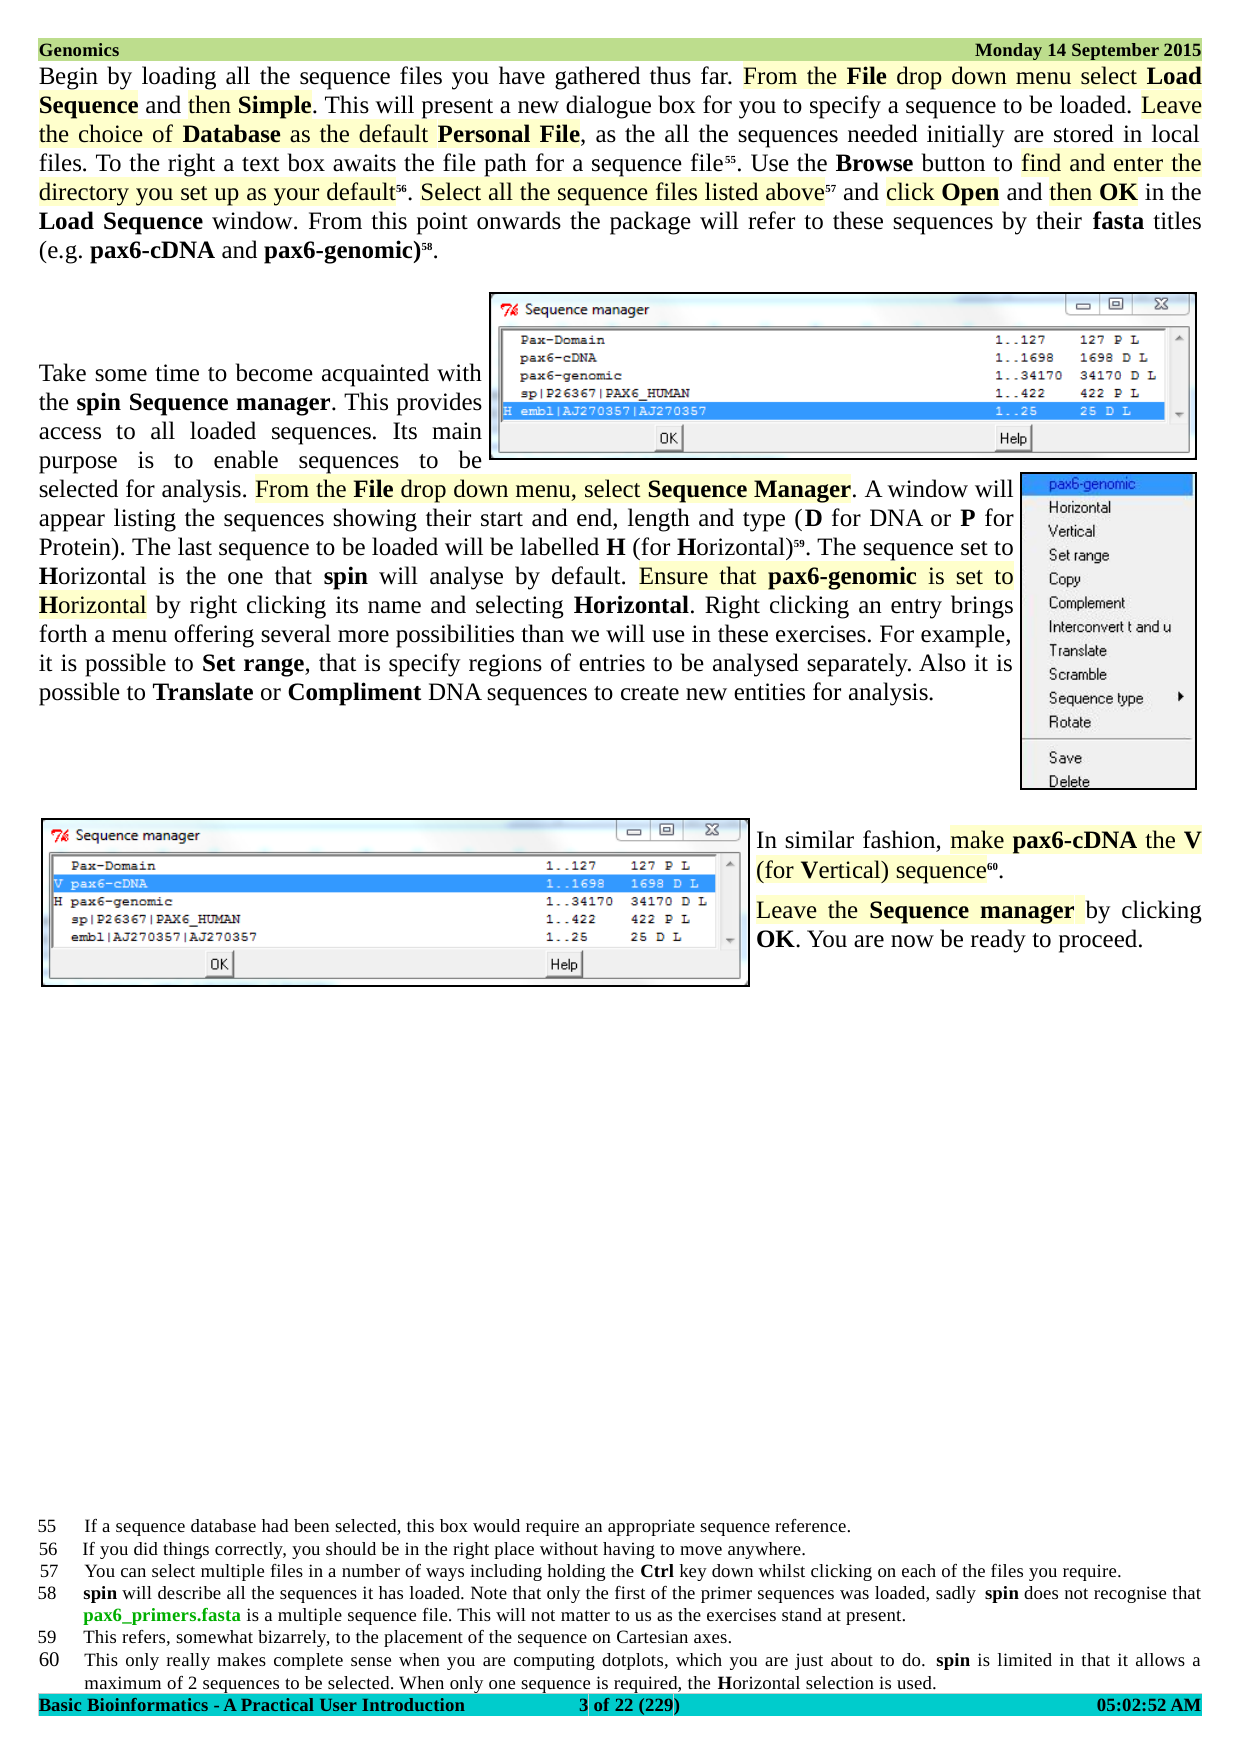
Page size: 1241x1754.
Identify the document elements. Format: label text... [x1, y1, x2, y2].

text spin will describe all the sequences it has loaded. Note that only the first of the primer sequences was loaded, sadly spin does not recognise that pax6_primers.fasta is a multiple sequence file. This will not matter to us as the exercises stand at present. [37, 1581, 1202, 1625]
picture [43, 820, 748, 985]
picture [491, 294, 1195, 458]
text In similar fashion, make pax6-cDNA the V (for Vertical) sequence. [750, 825, 1202, 883]
text If a sequence database had been selected, this box would require an appropriate sequence reference. [37, 1515, 1202, 1537]
text This refers, somewhat bizarrely, to the placement of the sequence on Cartesian axes. [37, 1625, 1202, 1647]
text Leave the Sequence manager by clicking OK. You are now be ready to proceed. [750, 895, 1202, 953]
text You can select multiple files in a number of ways including holding the Ctrl key down whilst clicking on each of the files you require. [39, 1559, 1202, 1581]
text This only really makes complete sense when you are computing dotplots, which you are just about to do. spin is limited in that it allows a maximum of 2 sequences to be selected. When only one sequence is required, the Horizontal selection is used. [38, 1647, 1202, 1693]
text Begin by loading all the sequence files you have gathered thus far. From the File drop down menu select Load Sequence and then Simple. This will present a new dialogue box for you to specify a sequence to be loaded. Leave the choice of Database as the default Personal File, as the all the sequences needed initially are stored in local files. To the right a text box awaits the file path for a sequence file. Use the Browse button to find and enter the directory you set up as your default. Select all the sequence files listed above and click Open and then OK in the Load Sequence window. From this point onwards the package will refer to these sequences by their fasta titles (e.g. pax6-cDNA and pax6-genomic). [38, 61, 1202, 264]
text Take some time to become acquainted with the spin Sequence manager. This provides access to all loaded sequences. Its main purpose is to enable sequences to be selected for analysis. From the File drop down menu, select Sequence Manager. A window will appear listing the sequences showing their start and end, length and type (D for DNA or P for Protein). The last sequence to be loaded will be labelled H (for Horizontal). The sequence set to Horizontal is the one that spin will analyse by default. Ensure that pax6-genomic is set to Horizontal by right clicking its name and selecting Horizontal. Right clicking an entry brings forth a menu offering several more possibilities than we will use in these exercises. For example, it is possible to Set range, that is specify regions of entries to be analysed separately. Also it is possible to Translate or Compliment DNA sequences to create new entities for analysis. [38, 357, 1202, 706]
text If you did things correctly, you should be in the right place without having to move anywhere. [38, 1537, 1202, 1559]
